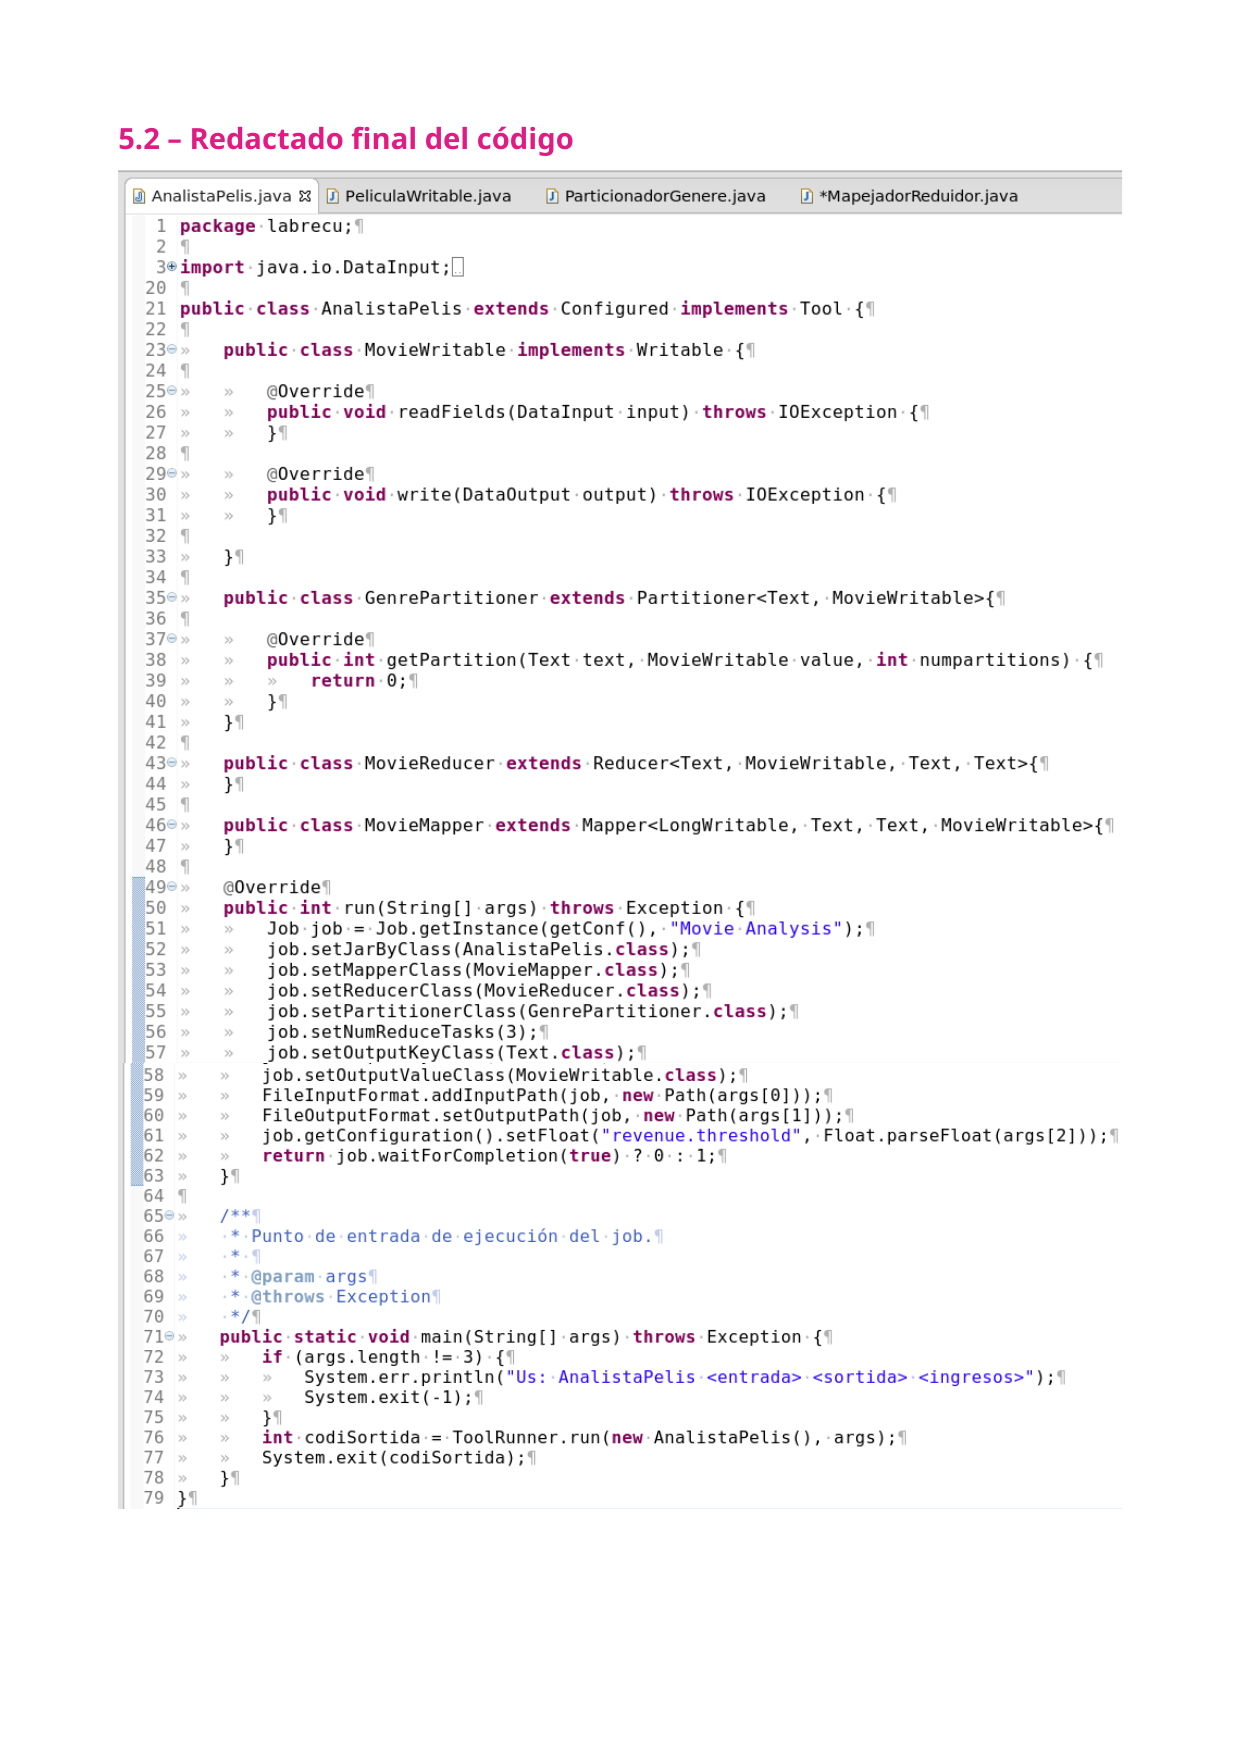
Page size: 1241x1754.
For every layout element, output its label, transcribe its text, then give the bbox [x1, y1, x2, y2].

picture [118, 170, 1123, 1509]
subtitle 5.2 – Redactado final del código [118, 118, 1122, 158]
